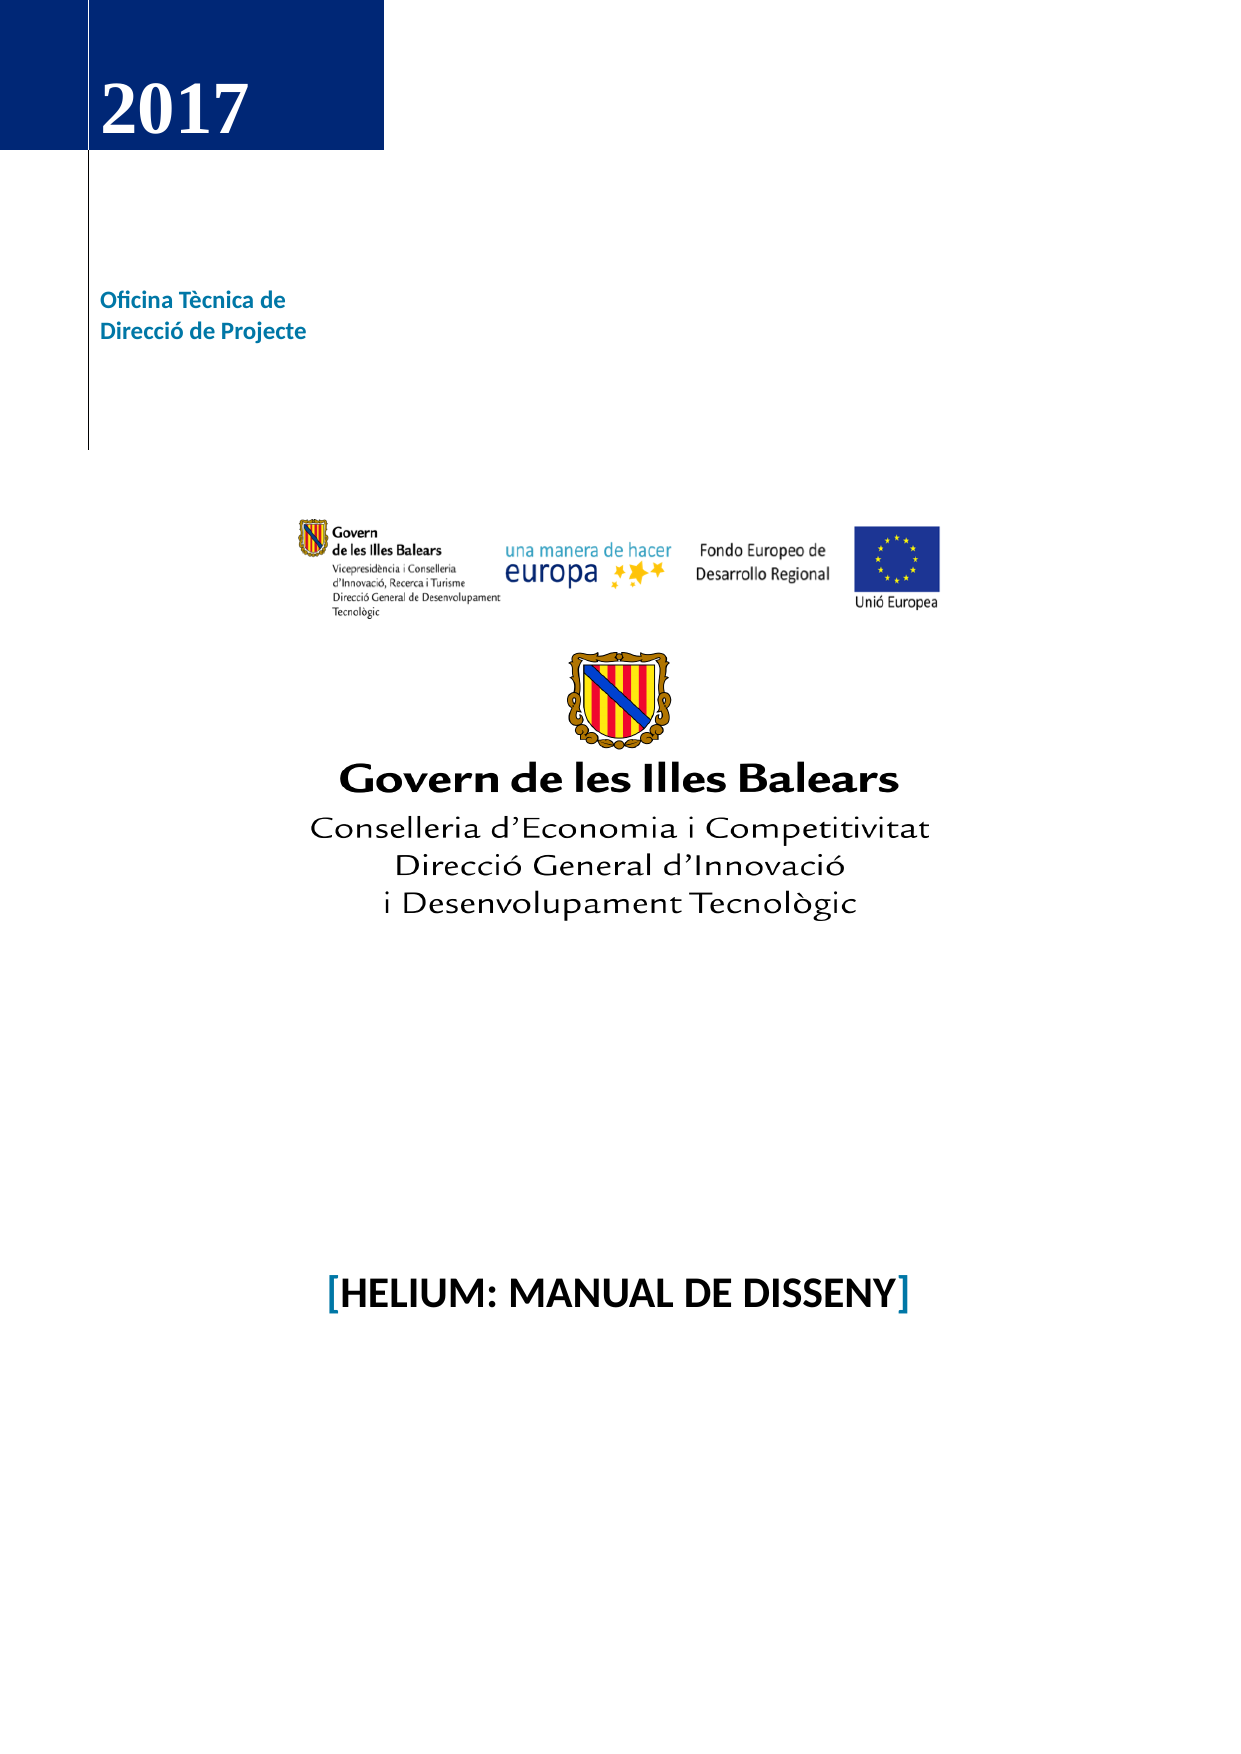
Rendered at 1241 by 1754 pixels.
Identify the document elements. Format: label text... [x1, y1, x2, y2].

table_cell [121, 1318, 1116, 1349]
picture [311, 652, 929, 921]
table_header 2017 [89, 0, 384, 150]
table_cell [0, 150, 88, 450]
table_cell Oficina Tècnica de Direcció de Projecte [89, 150, 384, 450]
table_header [HELIUM: Manual de disseny] [121, 1265, 1116, 1318]
picture [298, 518, 942, 621]
table_header [0, 0, 88, 150]
